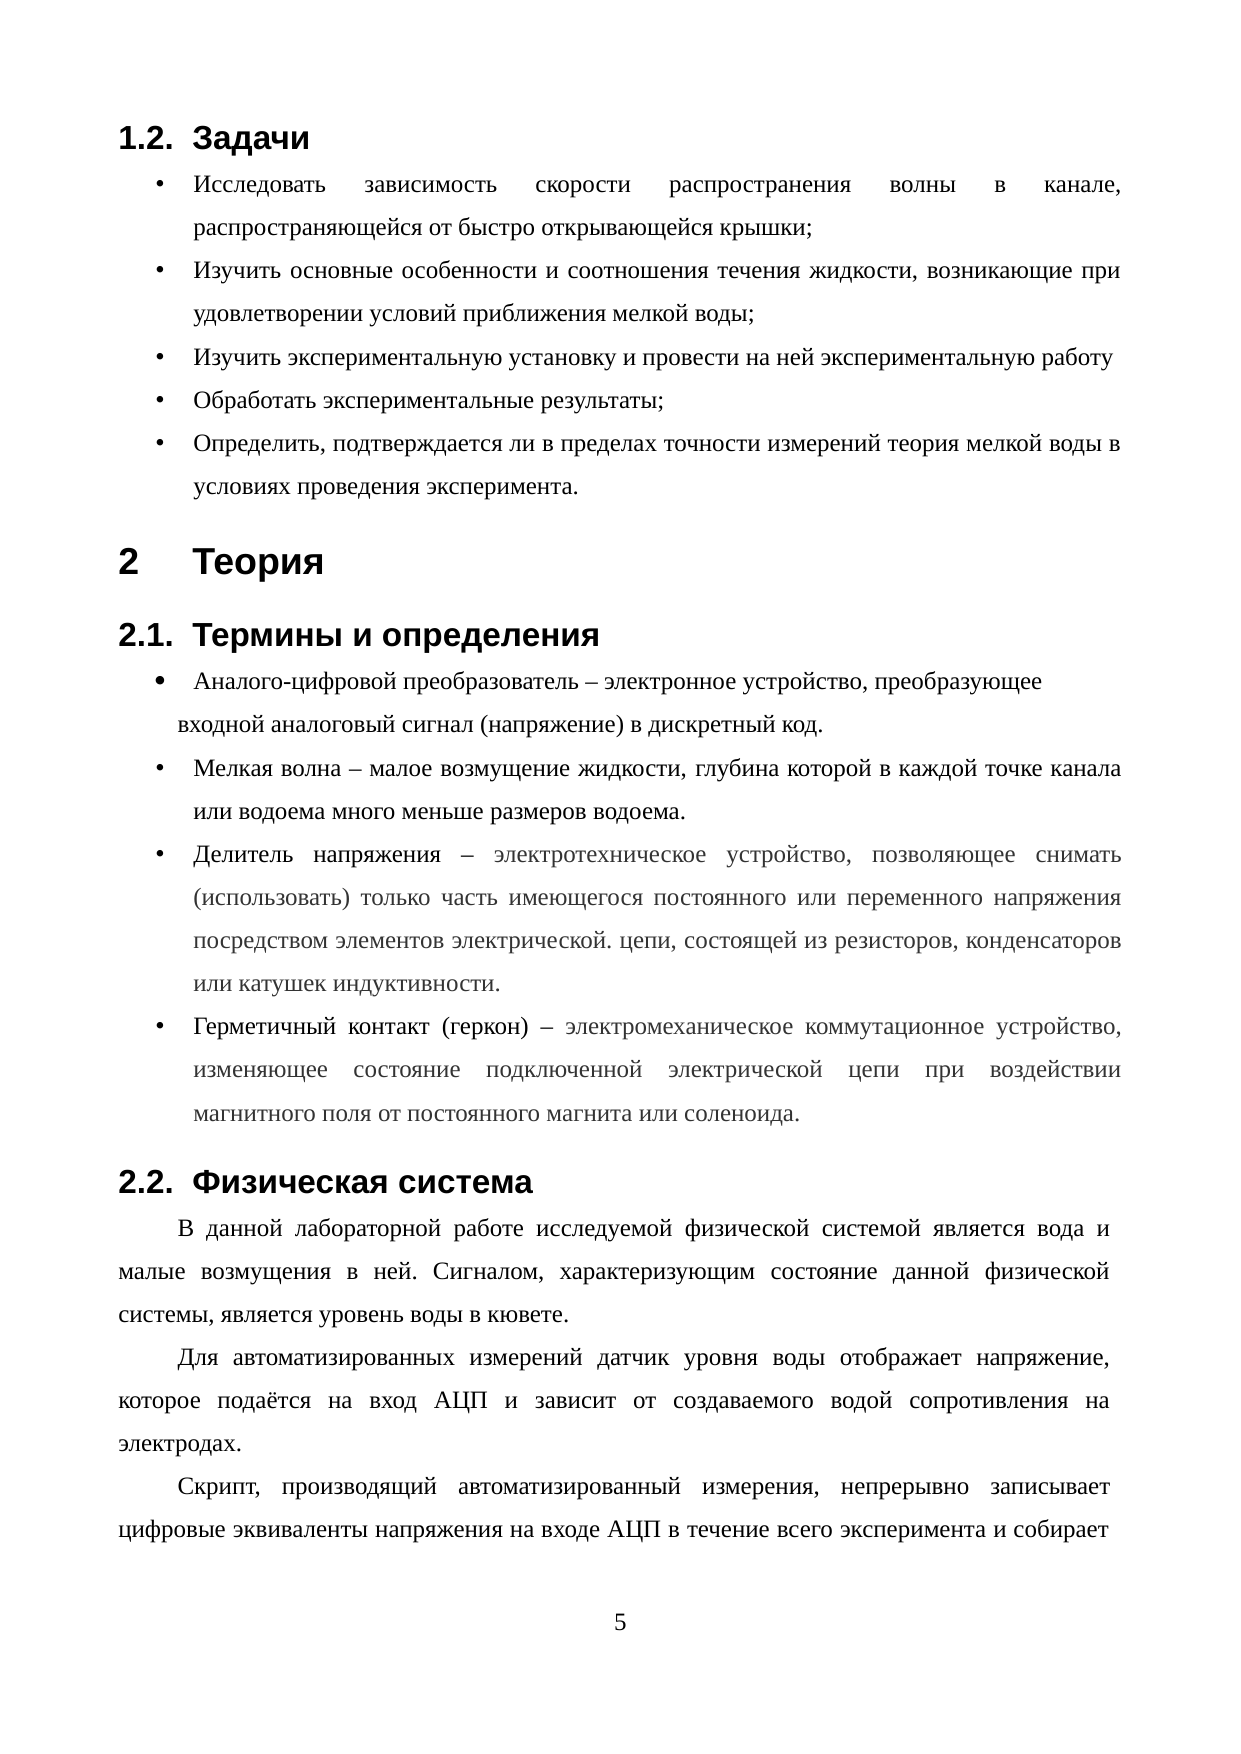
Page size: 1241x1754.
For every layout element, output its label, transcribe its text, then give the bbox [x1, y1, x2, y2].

text входной аналоговый сигнал (напряжение) в дискретный код. [118, 709, 1122, 738]
list Делитель напряжения – электротехническое устройство, позволяющее снимать (использовать) только часть имеющегося постоянного или переменного напряжения посредством элементов электрической. цепи, состоящей из резисторов, конденсаторов или катушек индуктивности. [156, 839, 1122, 997]
text В данной лабораторной работе исследуемой физической системой является вода и малые возмущения в ней. Сигналом, характеризующим состояние данной физической системы, является уровень воды в кювете. [118, 1213, 1110, 1328]
list Исследовать зависимость скорости распространения волны в канале, распространяющейся от быстро открывающейся крышки; [156, 169, 1122, 241]
text Скрипт, производящий автоматизированный измерения, непрерывно записывает цифровые эквиваленты напряжения на входе АЦП в течение всего эксперимента и собирает [118, 1471, 1110, 1543]
list Определить, подтверждается ли в пределах точности измерений теория мелкой воды в условиях проведения эксперимента. [156, 428, 1122, 500]
list Аналого-цифровой преобразователь – электронное устройство, преобразующее [156, 666, 1122, 695]
list Изучить основные особенности и соотношения течения жидкости, возникающие при удовлетворении условий приближения мелкой воды; [156, 255, 1122, 327]
subtitle Физическая система [118, 1162, 1122, 1200]
list Герметичный контакт (геркон) – электромеханическое коммутационное устройство, изменяющее состояние подключенной электрической цепи при воздействии магнитного поля от постоянного магнита или соленоида. [156, 1011, 1122, 1126]
text Для автоматизированных измерений датчик уровня воды отображает напряжение, которое подаётся на вход АЦП и зависит от создаваемого водой сопротивления на электродах. [118, 1342, 1110, 1457]
subtitle Теория [118, 539, 1122, 582]
subtitle Задачи [118, 118, 1122, 157]
list Мелкая волна – малое возмущение жидкости, глубина которой в каждой точке канала или водоема много меньше размеров водоема. [156, 753, 1122, 824]
list Обработать экспериментальные результаты; [156, 385, 1122, 413]
subtitle Термины и определения [118, 616, 1122, 654]
list Изучить экспериментальную установку и провести на ней экспериментальную работу [156, 342, 1122, 370]
